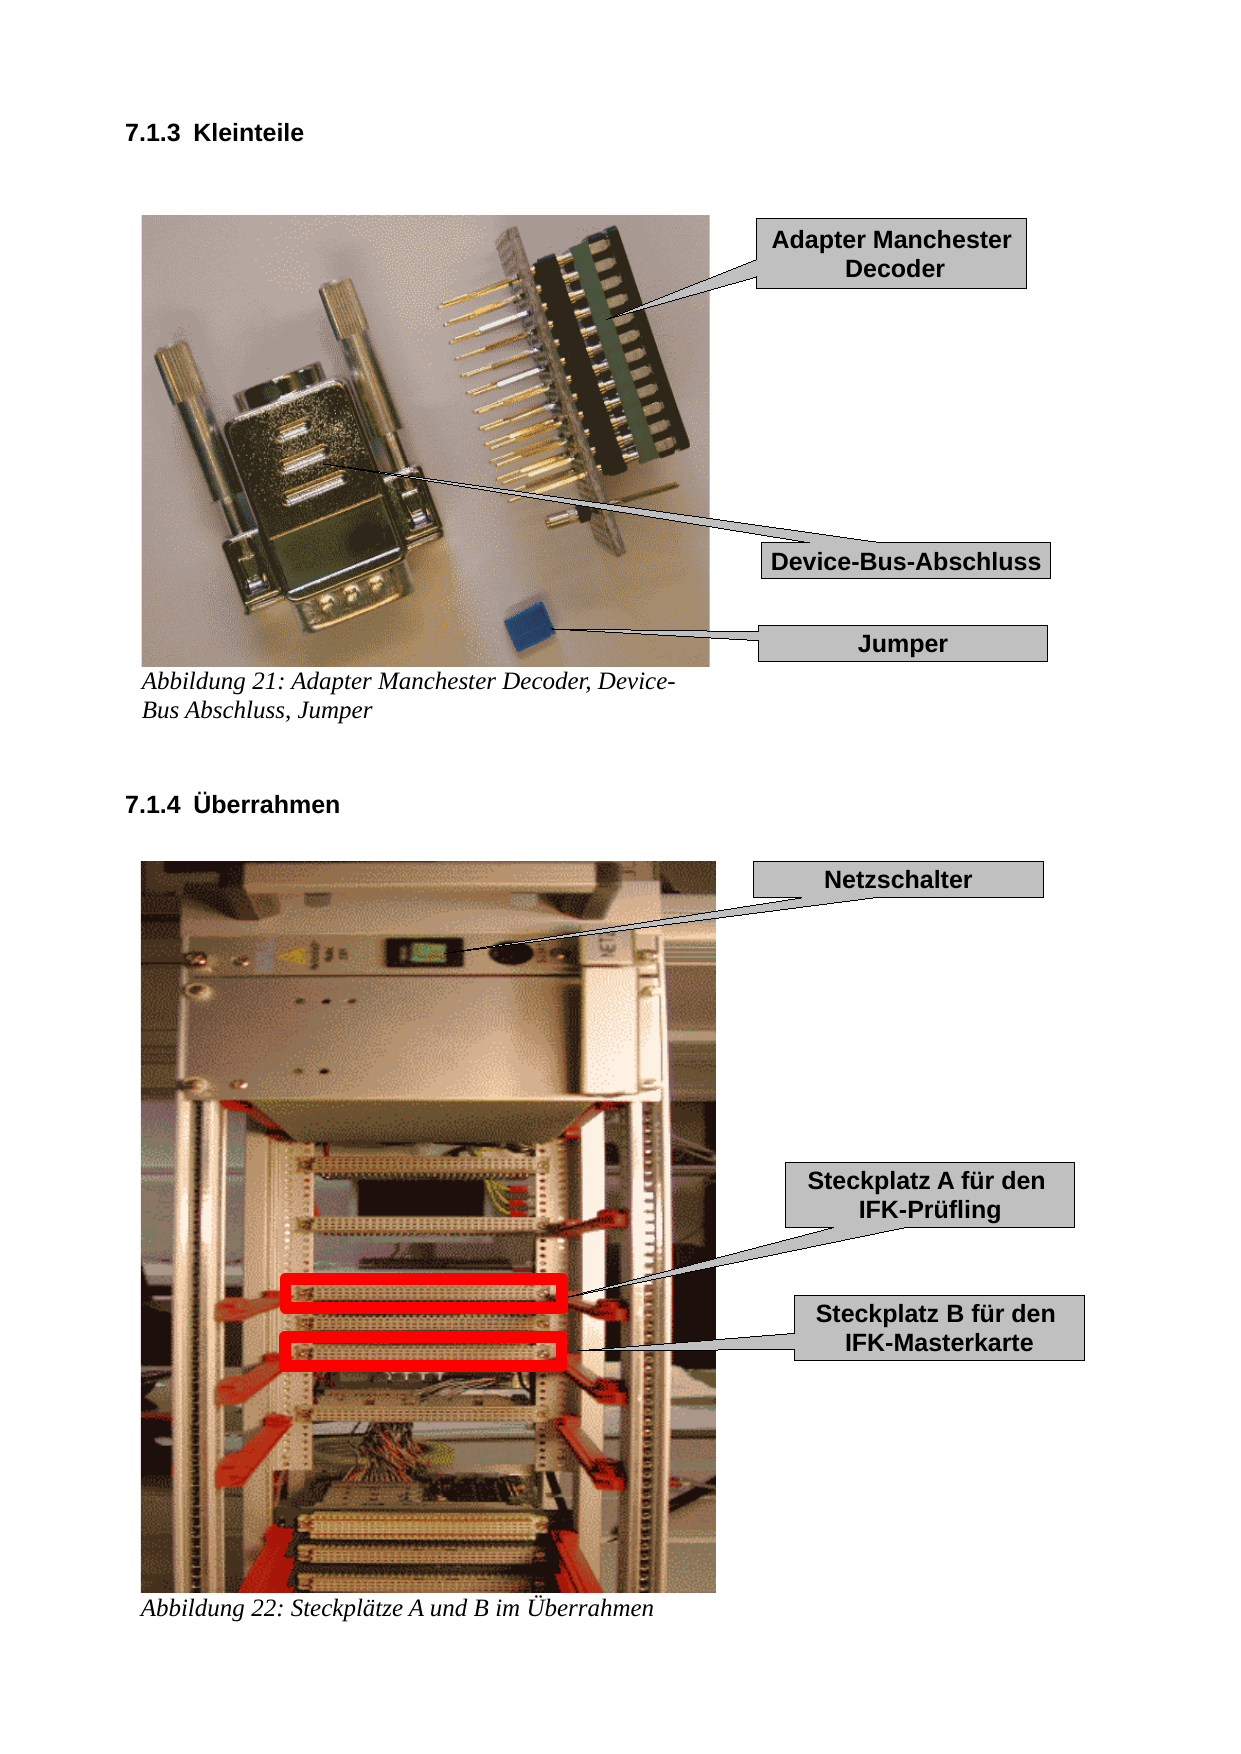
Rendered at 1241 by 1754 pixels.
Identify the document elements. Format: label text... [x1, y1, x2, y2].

picture [291, 1285, 556, 1302]
picture [141, 215, 710, 667]
picture [140, 861, 716, 1593]
text Abbildung 21: Adapter Manchester Decoder, Device-Bus Abschluss, Jumper [142, 667, 709, 724]
subtitle Überrahmen [118, 790, 1122, 819]
subtitle Kleinteile [118, 118, 1122, 147]
text Abbildung 22: Steckplätze A und B im Überrahmen [141, 1593, 716, 1621]
